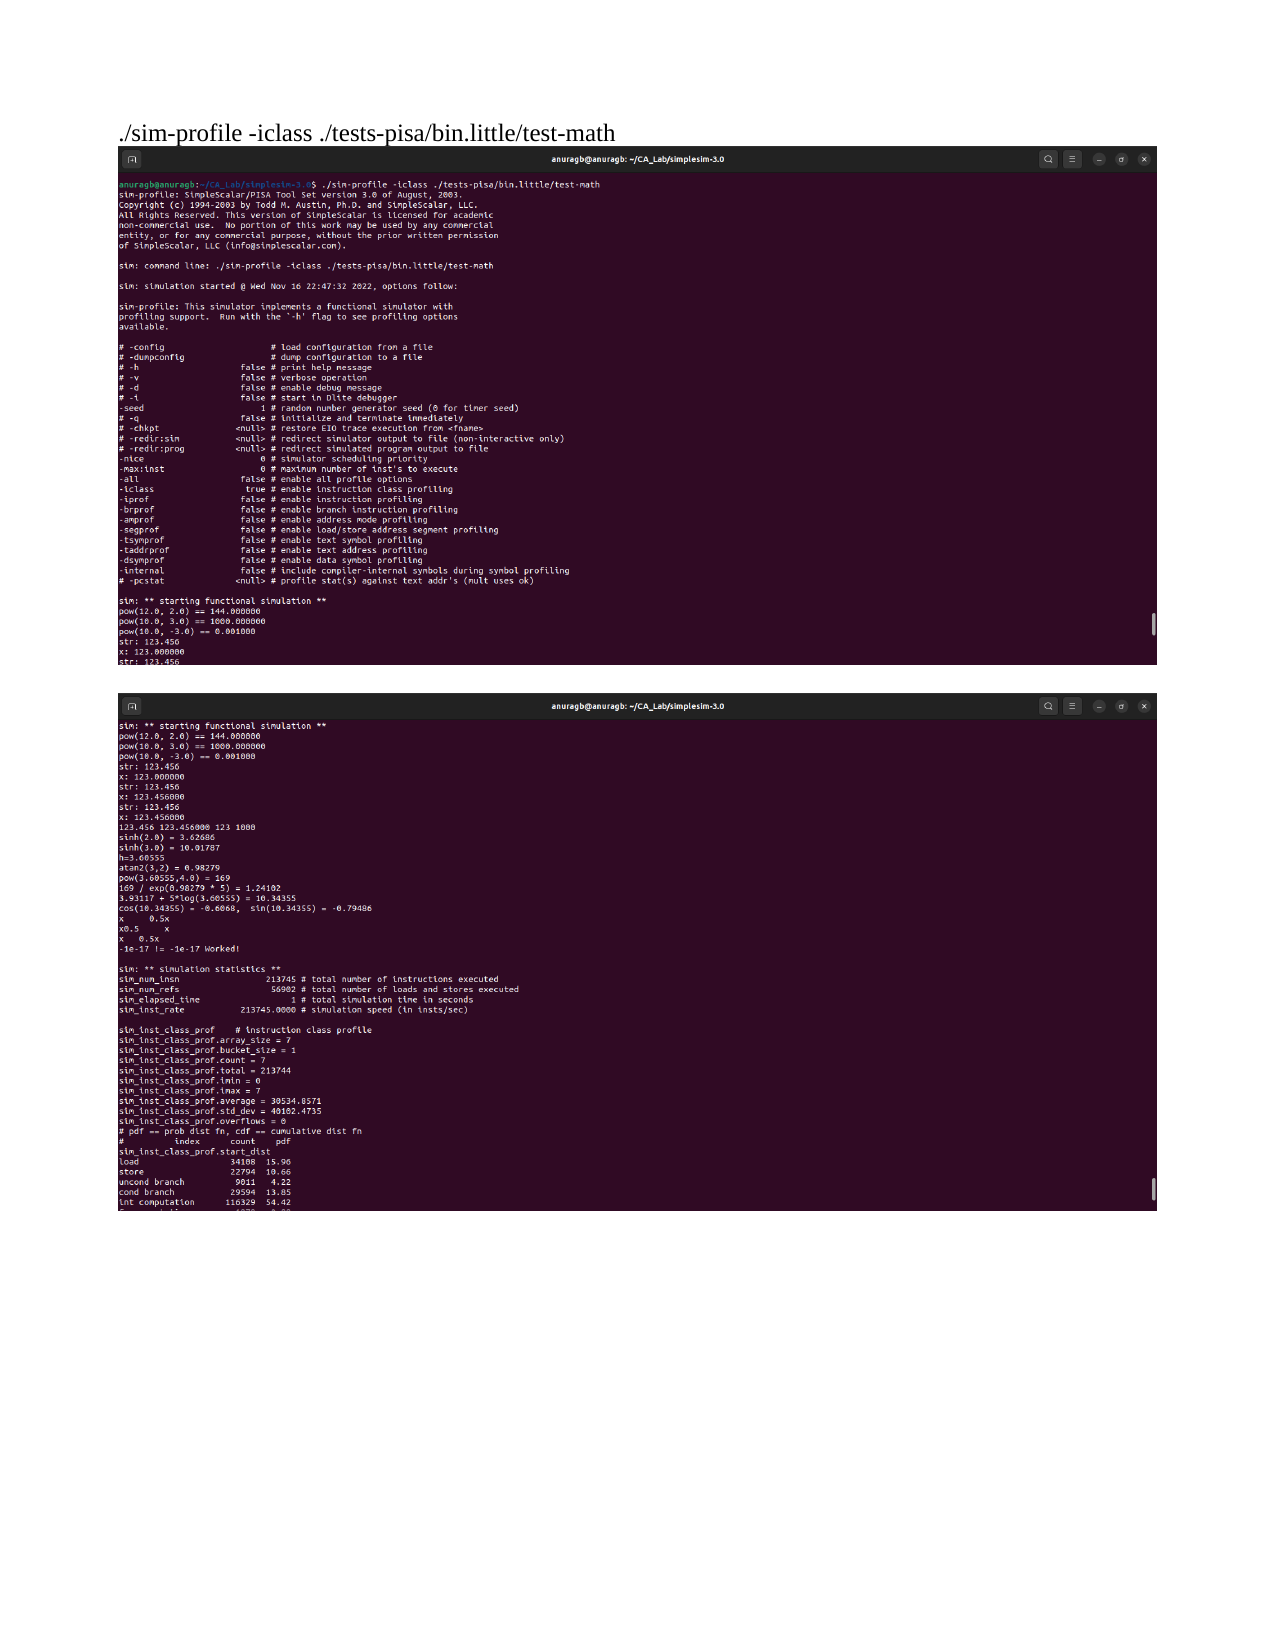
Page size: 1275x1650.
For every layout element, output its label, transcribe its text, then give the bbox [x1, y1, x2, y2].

picture [118, 146, 1157, 665]
text ./sim-profile -iclass ./tests-pisa/bin.little/test-math [118, 118, 1157, 146]
picture [118, 693, 1157, 1211]
